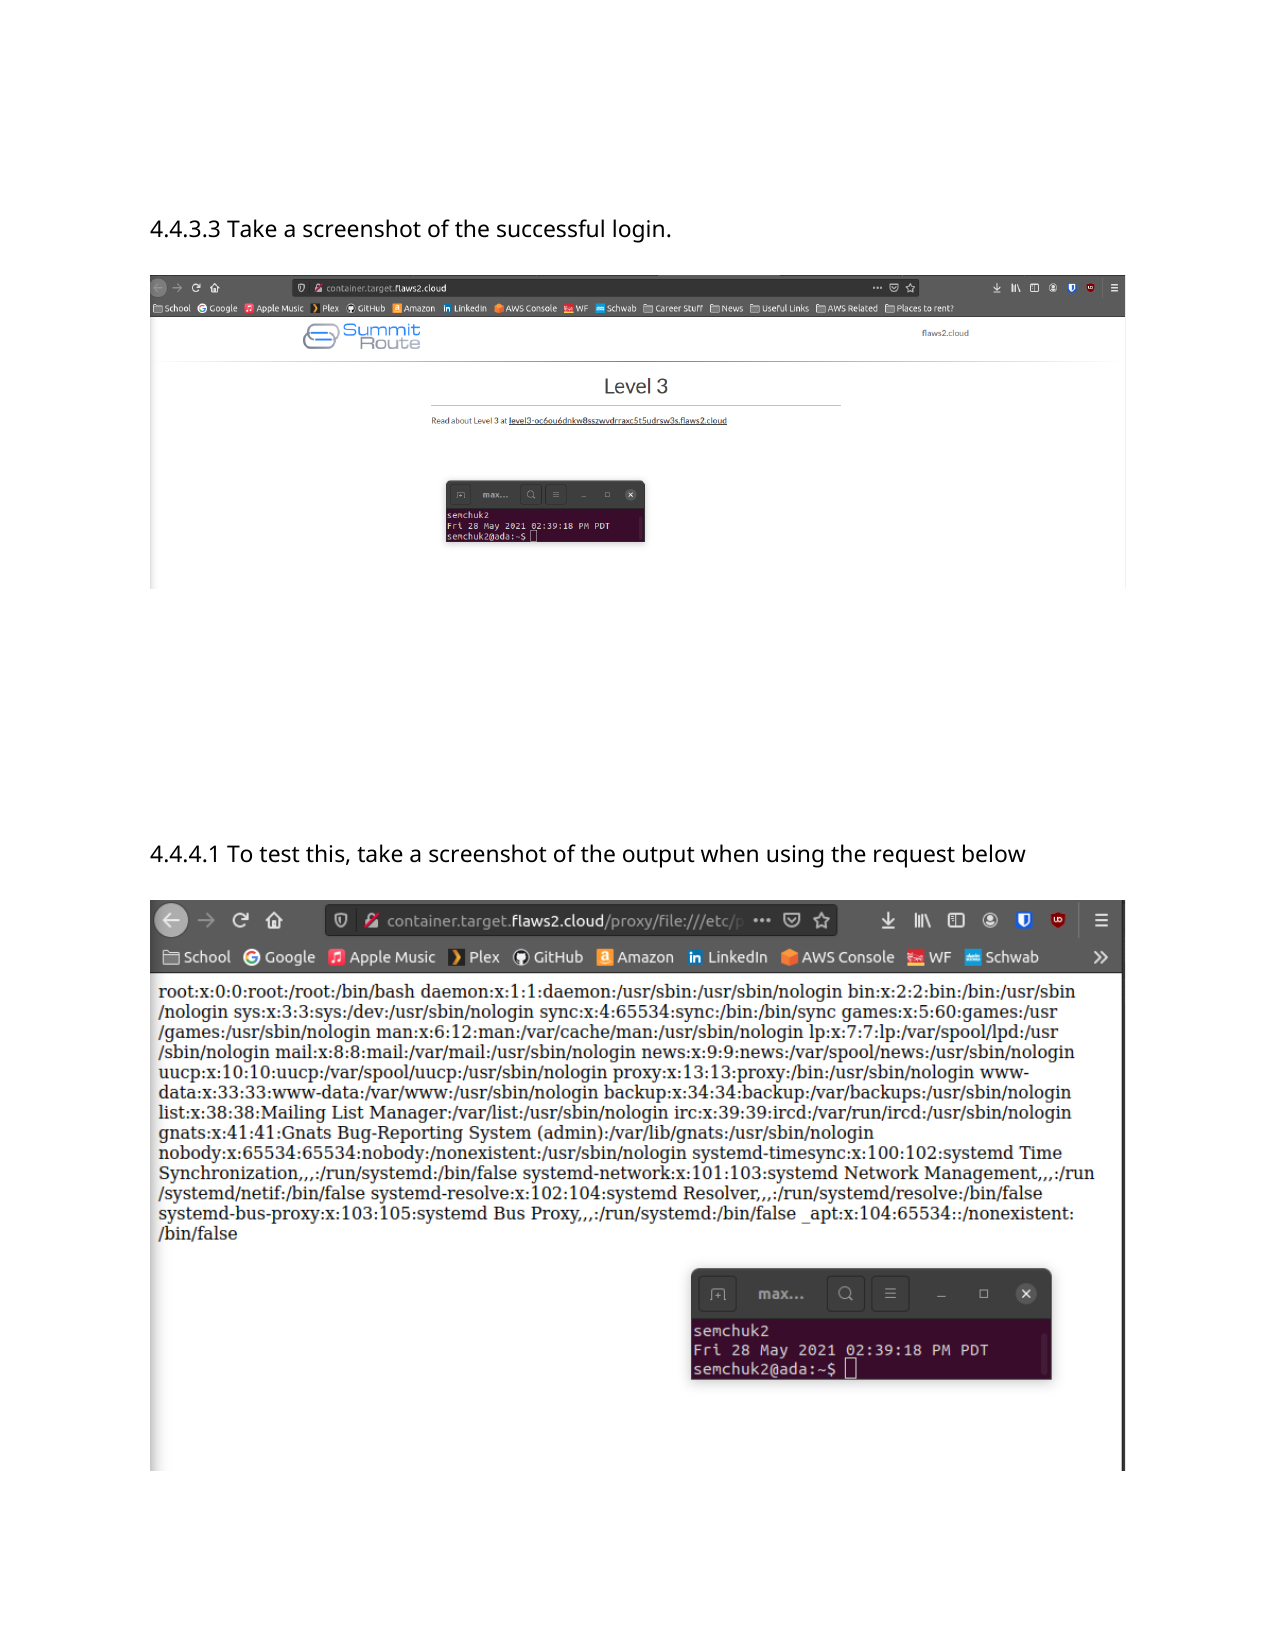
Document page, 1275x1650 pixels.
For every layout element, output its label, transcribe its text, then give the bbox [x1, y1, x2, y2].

picture [150, 900, 1125, 1471]
text 4.4.4.1 To test this, take a screenshot of the output when using the request below [150, 838, 1125, 869]
text 4.4.3.3 Take a screenshot of the successful login. [150, 212, 1125, 244]
picture [150, 275, 1125, 589]
